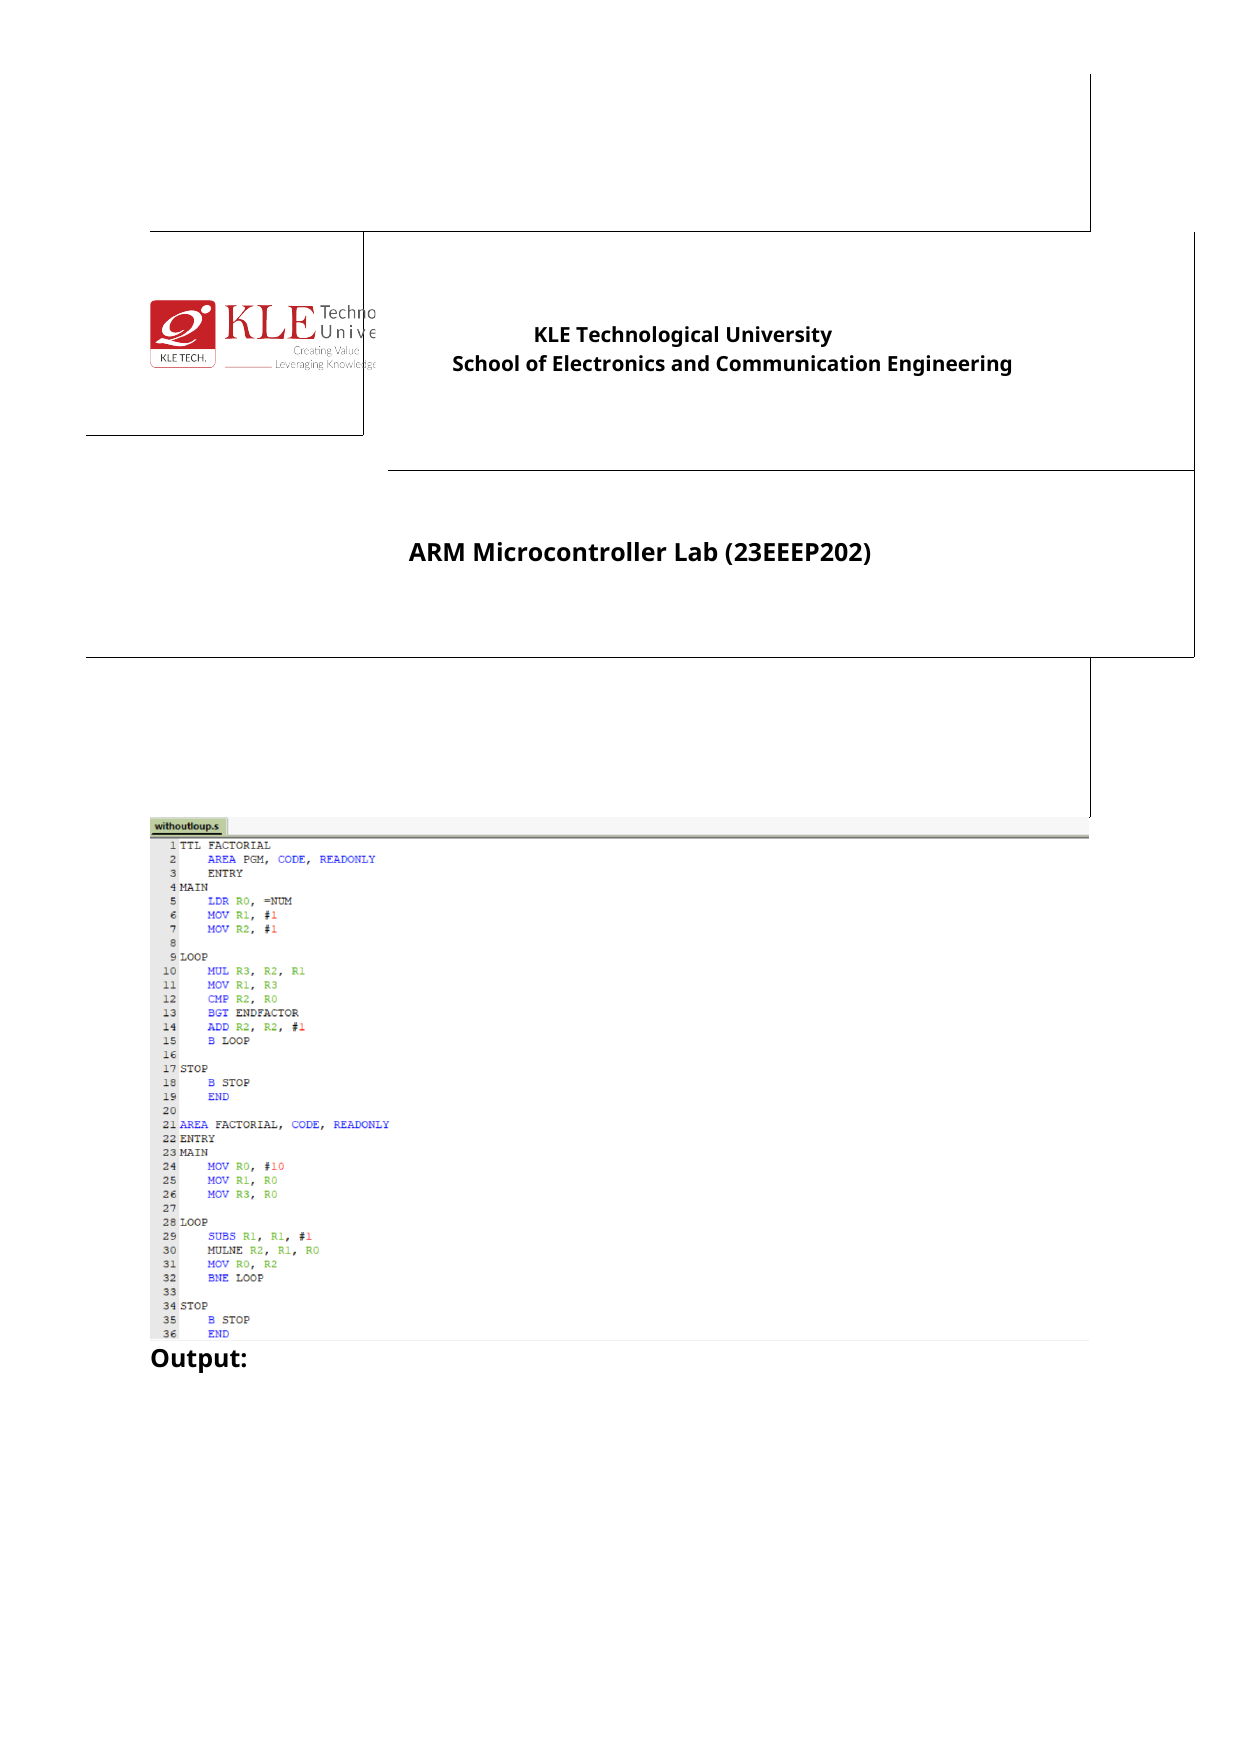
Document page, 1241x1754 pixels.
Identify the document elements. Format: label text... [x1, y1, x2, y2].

text Output: [150, 1340, 1090, 1374]
